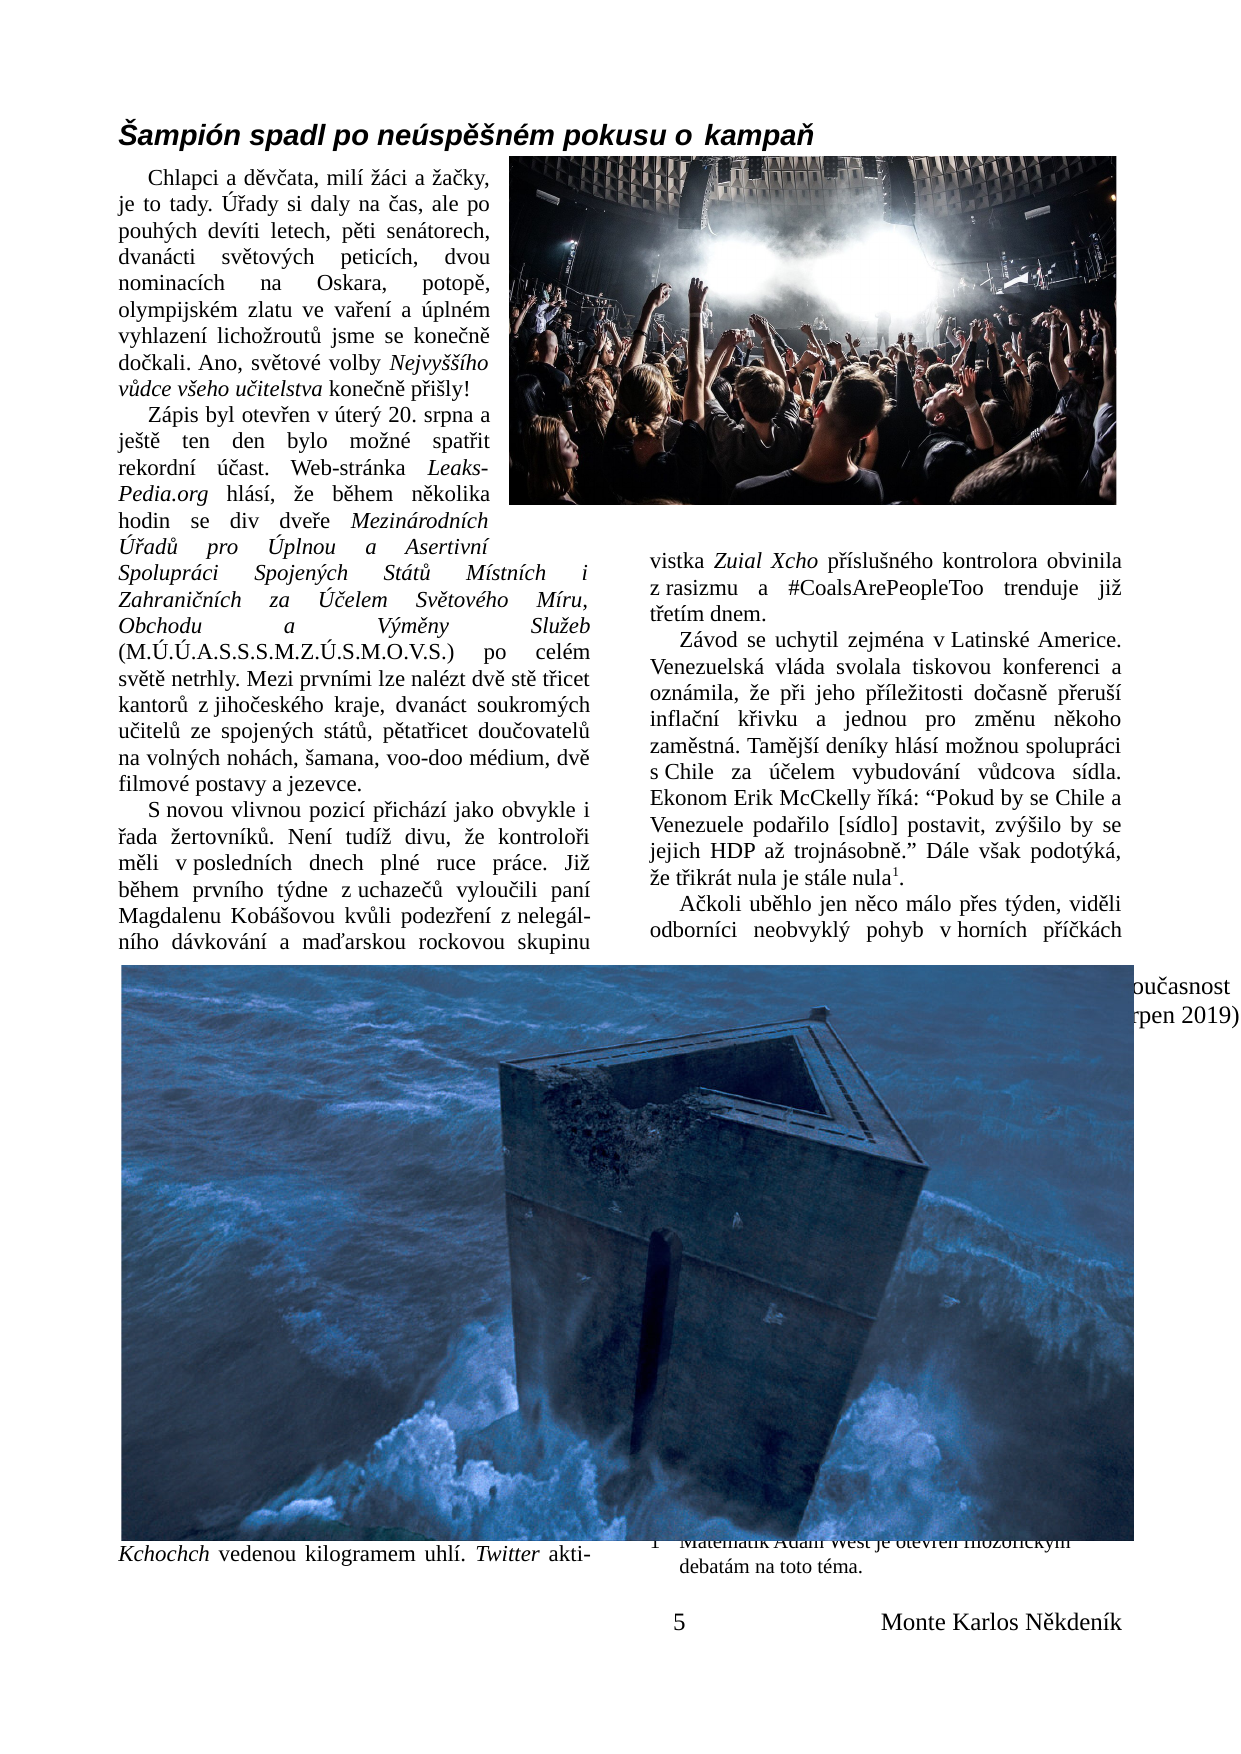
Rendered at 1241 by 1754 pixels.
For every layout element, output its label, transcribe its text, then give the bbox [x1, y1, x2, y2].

picture [121, 965, 1134, 1541]
text Ačkoli uběhlo jen něco málo přes týden, viděli odborníci neobvyklý pohyb v horních příčkách [649, 890, 1122, 943]
text Závod se uchytil zejména v Latinské Americe. Venezuelská vláda svolala tiskovou konferenci a oznámila, že při jeho příležitosti dočasně přeruší inflační křivku a jednou pro změnu někoho zaměstná. Tamější deníky hlásí možnou spolupráci s Chile za účelem vybudování vůdcova sídla. Ekonom Erik McCkelly říká: “Pokud by se Chile a Venezuele podařilo [sídlo] postavit, zvýšilo by se jejich HDP až trojnásobně.” Dále však podotýká, že třikrát nula je stále nula. [649, 626, 1122, 890]
subtitle Šampión spadl po neúspěšném pokusu o kampaň [118, 118, 1122, 152]
text S novou vlivnou pozicí přichází jako obvykle i řada žertovníků. Není tudíž divu, že kontroloři měli v posledních dnech plné ruce práce. Již během prvního týdne z uchazečů vyloučili paní Magdalenu Kobášovou kvůli podezření z nelegál­ního dávkování a maďarskou rockovou skupinu Kchochch vedenou kilogramem uhlí. Twitter akti­ [118, 797, 591, 1567]
picture [535, 156, 1117, 490]
text vistka Zuial Xcho příslušného kontrolora obvinila z rasizmu a #CoalsArePeopleToo trenduje již třetím dnem. [649, 164, 1122, 626]
text Zápis byl otevřen v úterý 20. srpna a ještě ten den bylo možné spatřit rekordní účast. Web-stránka Leaks-Pedia.org hlásí, že během několika hodin se div dveře Mezinárodních Úřadů pro Úplnou a Asertivní Spolupráci Spojených Států Místních i Zahraničních za Účelem Světového Míru, Obchodu a Výměny Služeb (M.Ú.Ú.A.S.S.S.M.Z.Ú.S.M.O.V.S.) po celém světě netrhly. Mezi prvními lze nalézt dvě stě třicet kantorů z jihočeského kraje, dvanáct soukromých učitelů ze spojených států, pětatřicet doučovatelů na volných nohách, šamana, voo-doo médium, dvě filmové postavy a jezevce. [118, 401, 591, 797]
text Chlapci a děvčata, milí žáci a žačky, je to tady. Úřady si daly na čas, ale po pouhých devíti letech, pěti senátorech, dvanácti světových peticích, dvou nominacích na Oskara, potopě, olympijském zlatu ve vaření a úplném vyhlazení lichožroutů jsme se konečně dočkali. Ano, světové volby Nejvyššího vůdce všeho učitelstva konečně přišly! [118, 164, 535, 401]
text Matematik Adam West je otevřen filozofickým debatám na toto téma. [649, 1541, 1122, 1578]
